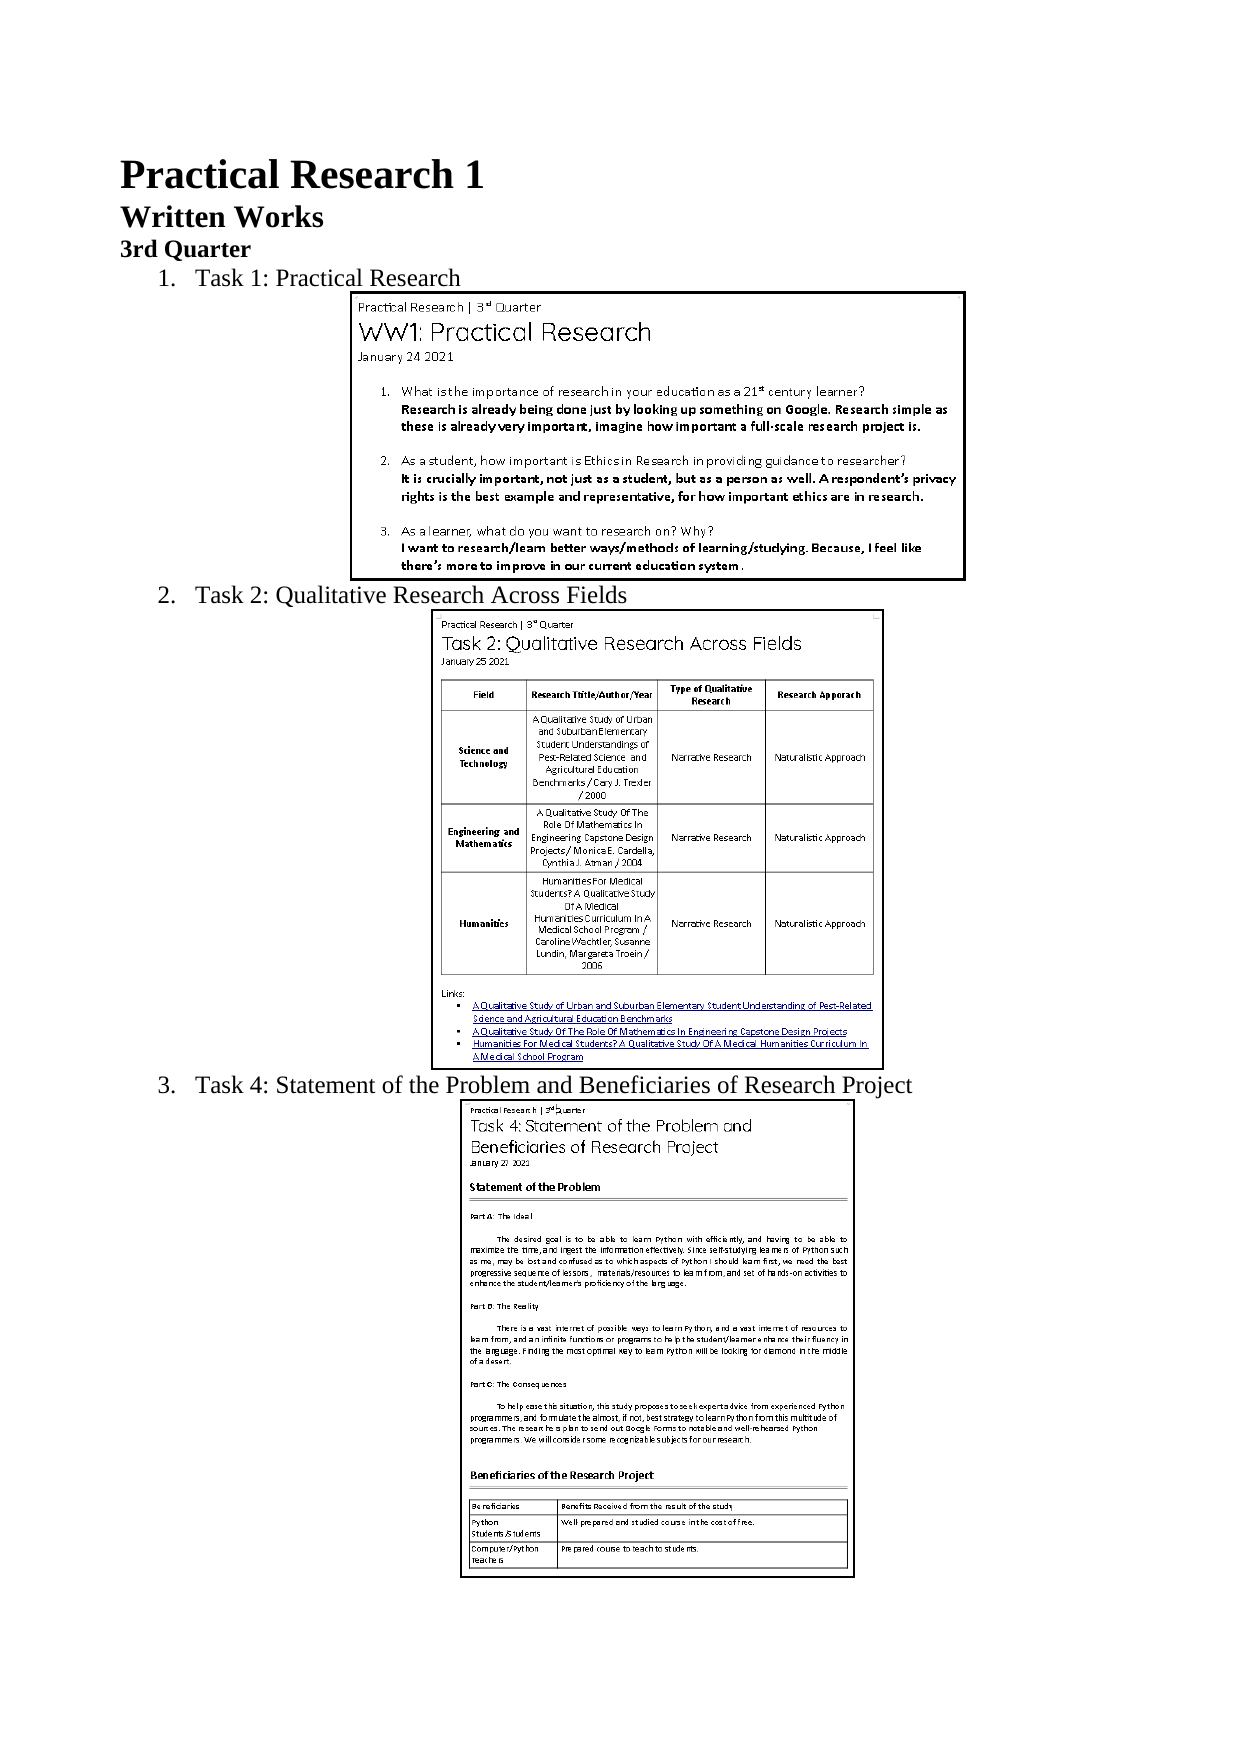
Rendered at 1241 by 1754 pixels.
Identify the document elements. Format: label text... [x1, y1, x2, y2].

list Task 2: Qualitative Research Across Fields [157, 581, 1120, 609]
list Task 4: Statement of the Problem and Beneficiaries of Research Project [157, 1070, 1120, 1098]
picture [354, 296, 961, 576]
text 3rd Quarter [120, 234, 1120, 263]
text Written Works [120, 198, 1120, 234]
picture [465, 1103, 851, 1573]
list Task 1: Practical Research [157, 263, 1120, 291]
text Practical Research 1 [120, 150, 1120, 198]
picture [436, 614, 880, 1065]
